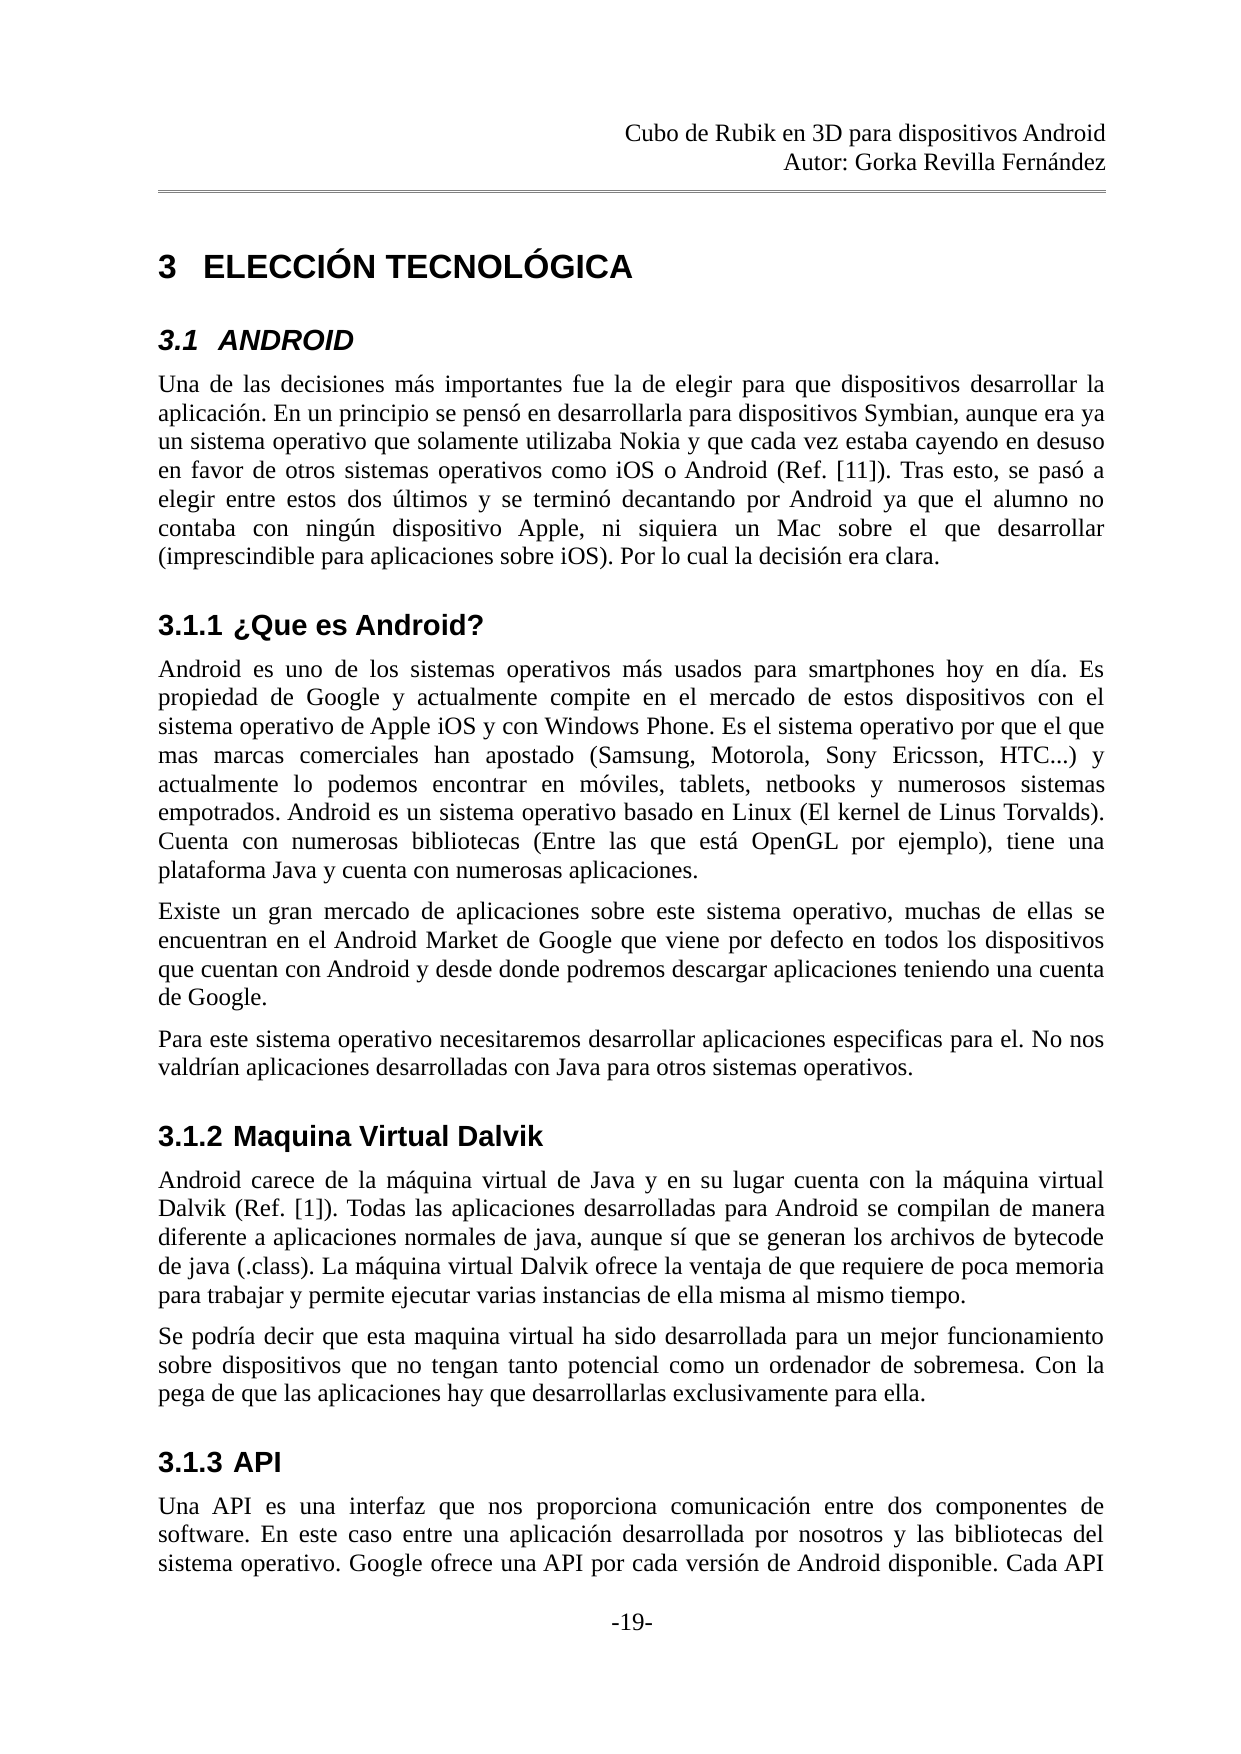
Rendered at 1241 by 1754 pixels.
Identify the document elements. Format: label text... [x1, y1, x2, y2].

text Una API es una interfaz que nos proporciona comunicación entre dos componentes de software. En este caso entre una aplicación desarrollada por nosotros y las bibliotecas del sistema operativo. Google ofrece una API por cada versión de Android disponible. Cada API [158, 1491, 1106, 1577]
subtitle ¿Que es Android? [158, 608, 1106, 641]
subtitle Maquina Virtual Dalvik [158, 1119, 1106, 1152]
subtitle API [158, 1445, 1106, 1478]
text Existe un gran mercado de aplicaciones sobre este sistema operativo, muchas de ellas se encuentran en el Android Market de Google que viene por defecto en todos los dispositivos que cuentan con Android y desde donde podremos descargar aplicaciones teniendo una cuenta de Google. [158, 896, 1106, 1011]
subtitle ANDROID [158, 323, 1106, 356]
text Se podría decir que esta maquina virtual ha sido desarrollada para un mejor funcionamiento sobre dispositivos que no tengan tanto potencial como un ordenador de sobremesa. Con la pega de que las aplicaciones hay que desarrollarlas exclusivamente para ella. [158, 1321, 1106, 1407]
text Android carece de la máquina virtual de Java y en su lugar cuenta con la máquina virtual Dalvik (Ref. [1]). Todas las aplicaciones desarrolladas para Android se compilan de manera diferente a aplicaciones normales de java, aunque sí que se generan los archivos de bytecode de java (.class). La máquina virtual Dalvik ofrece la ventaja de que requiere de poca memoria para trabajar y permite ejecutar varias instancias de ella misma al mismo tiempo. [158, 1165, 1106, 1308]
text Para este sistema operativo necesitaremos desarrollar aplicaciones especificas para el. No nos valdrían aplicaciones desarrolladas con Java para otros sistemas operativos. [158, 1024, 1106, 1081]
subtitle ELECCIÓN TECNOLÓGICA [158, 247, 1106, 285]
text Una de las decisiones más importantes fue la de elegir para que dispositivos desarrollar la aplicación. En un principio se pensó en desarrollarla para dispositivos Symbian, aunque era ya un sistema operativo que solamente utilizaba Nokia y que cada vez estaba cayendo en desuso en favor de otros sistemas operativos como iOS o Android (Ref. [11]). Tras esto, se pasó a elegir entre estos dos últimos y se terminó decantando por Android ya que el alumno no contaba con ningún dispositivo Apple, ni siquiera un Mac sobre el que desarrollar (imprescindible para aplicaciones sobre iOS). Por lo cual la decisión era clara. [158, 369, 1106, 570]
text Android es uno de los sistemas operativos más usados para smartphones hoy en día. Es propiedad de Google y actualmente compite en el mercado de estos dispositivos con el sistema operativo de Apple iOS y con Windows Phone. Es el sistema operativo por que el que mas marcas comerciales han apostado (Samsung, Motorola, Sony Ericsson, HTC...) y actualmente lo podemos encontrar en móviles, tablets, netbooks y numerosos sistemas empotrados. Android es un sistema operativo basado en Linux (El kernel de Linus Torvalds). Cuenta con numerosas bibliotecas (Entre las que está OpenGL por ejemplo), tiene una plataforma Java y cuenta con numerosas aplicaciones. [158, 654, 1106, 884]
